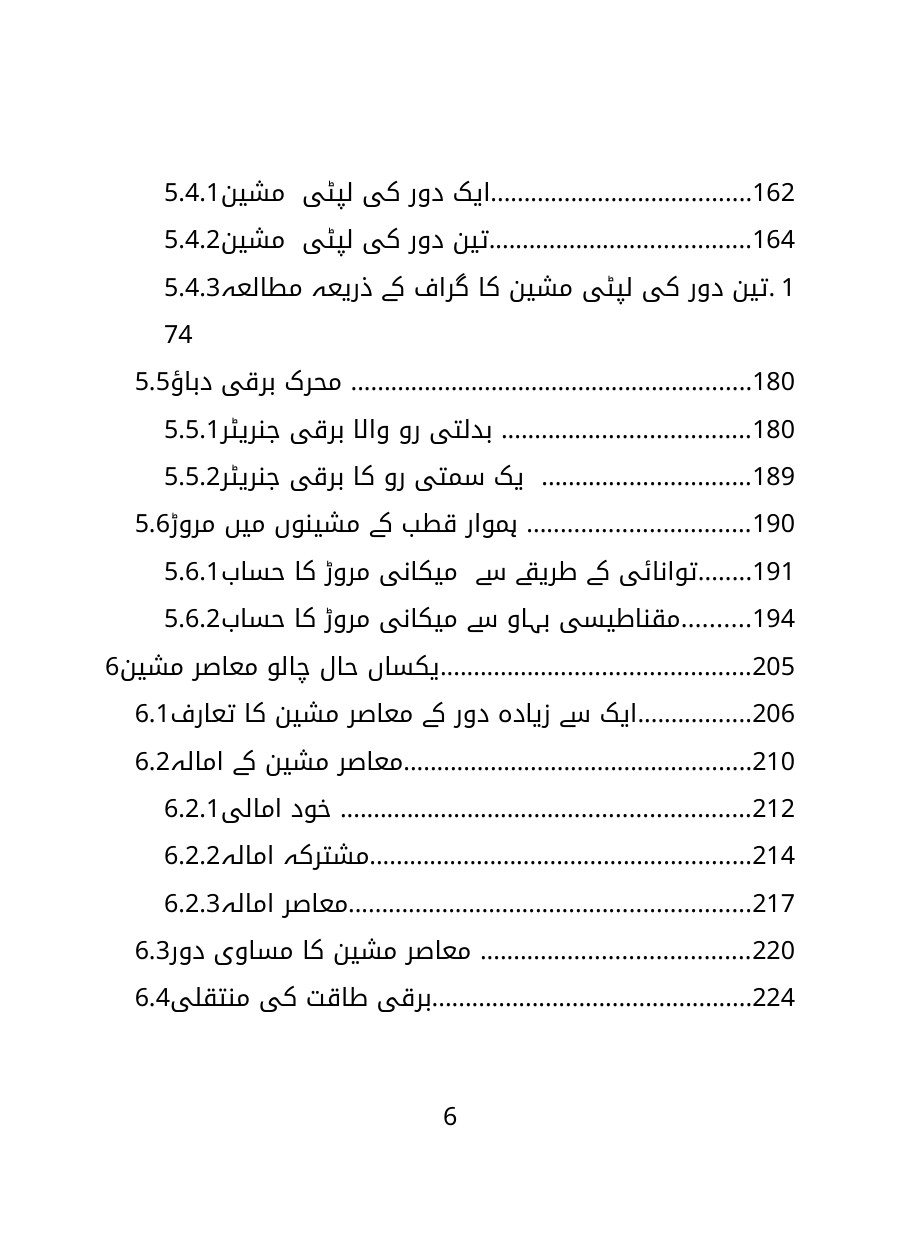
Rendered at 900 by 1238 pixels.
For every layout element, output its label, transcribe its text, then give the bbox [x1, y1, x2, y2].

text 6.3معاصر مشین کا مساوی دور 220 [134, 927, 795, 975]
text 5.6.1توانائی کے طریقے سے میکانی مروڑ کا حساب 191 [164, 548, 795, 596]
text 5.5.2یک سمتی رو کا برقی جنریٹر 189 [164, 453, 795, 501]
text 6.2.2مشترکہ امالہ 214 [164, 833, 795, 880]
text 6.2.1خود امالی 212 [164, 785, 795, 833]
text 5.6ہموار قطب کے مشینوں میں مروڑ 190 [134, 501, 795, 548]
text 5.6.2مقناطیسی بہاو سے میکانی مروڑ کا حساب 194 [164, 596, 795, 643]
text 6.1ایک سے زیادہ دور کے معاصر مشین کا تعارف 206 [134, 690, 795, 738]
text 6.4برقی طاقت کی منتقلی 224 [134, 975, 795, 1022]
text 6یکساں حال چالو معاصر مشین 205 [105, 643, 795, 690]
text 6.2.3معاصر امالہ 217 [164, 880, 795, 927]
text 5.4.3تین دور کی لپٹی مشین کا گراف کے ذریعہ مطالعہ 174 [164, 264, 795, 359]
text 5.5محرک برقی دباؤ 180 [134, 359, 795, 406]
text 6.2معاصر مشین کے امالہ 210 [134, 738, 795, 785]
text 5.4.2تین دور کی لپٹی مشین 164 [164, 216, 795, 264]
text 5.4.1ایک دور کی لپٹی مشین 162 [164, 169, 795, 216]
text 5.5.1بدلتی رو والا برقی جنریٹر 180 [164, 406, 795, 453]
